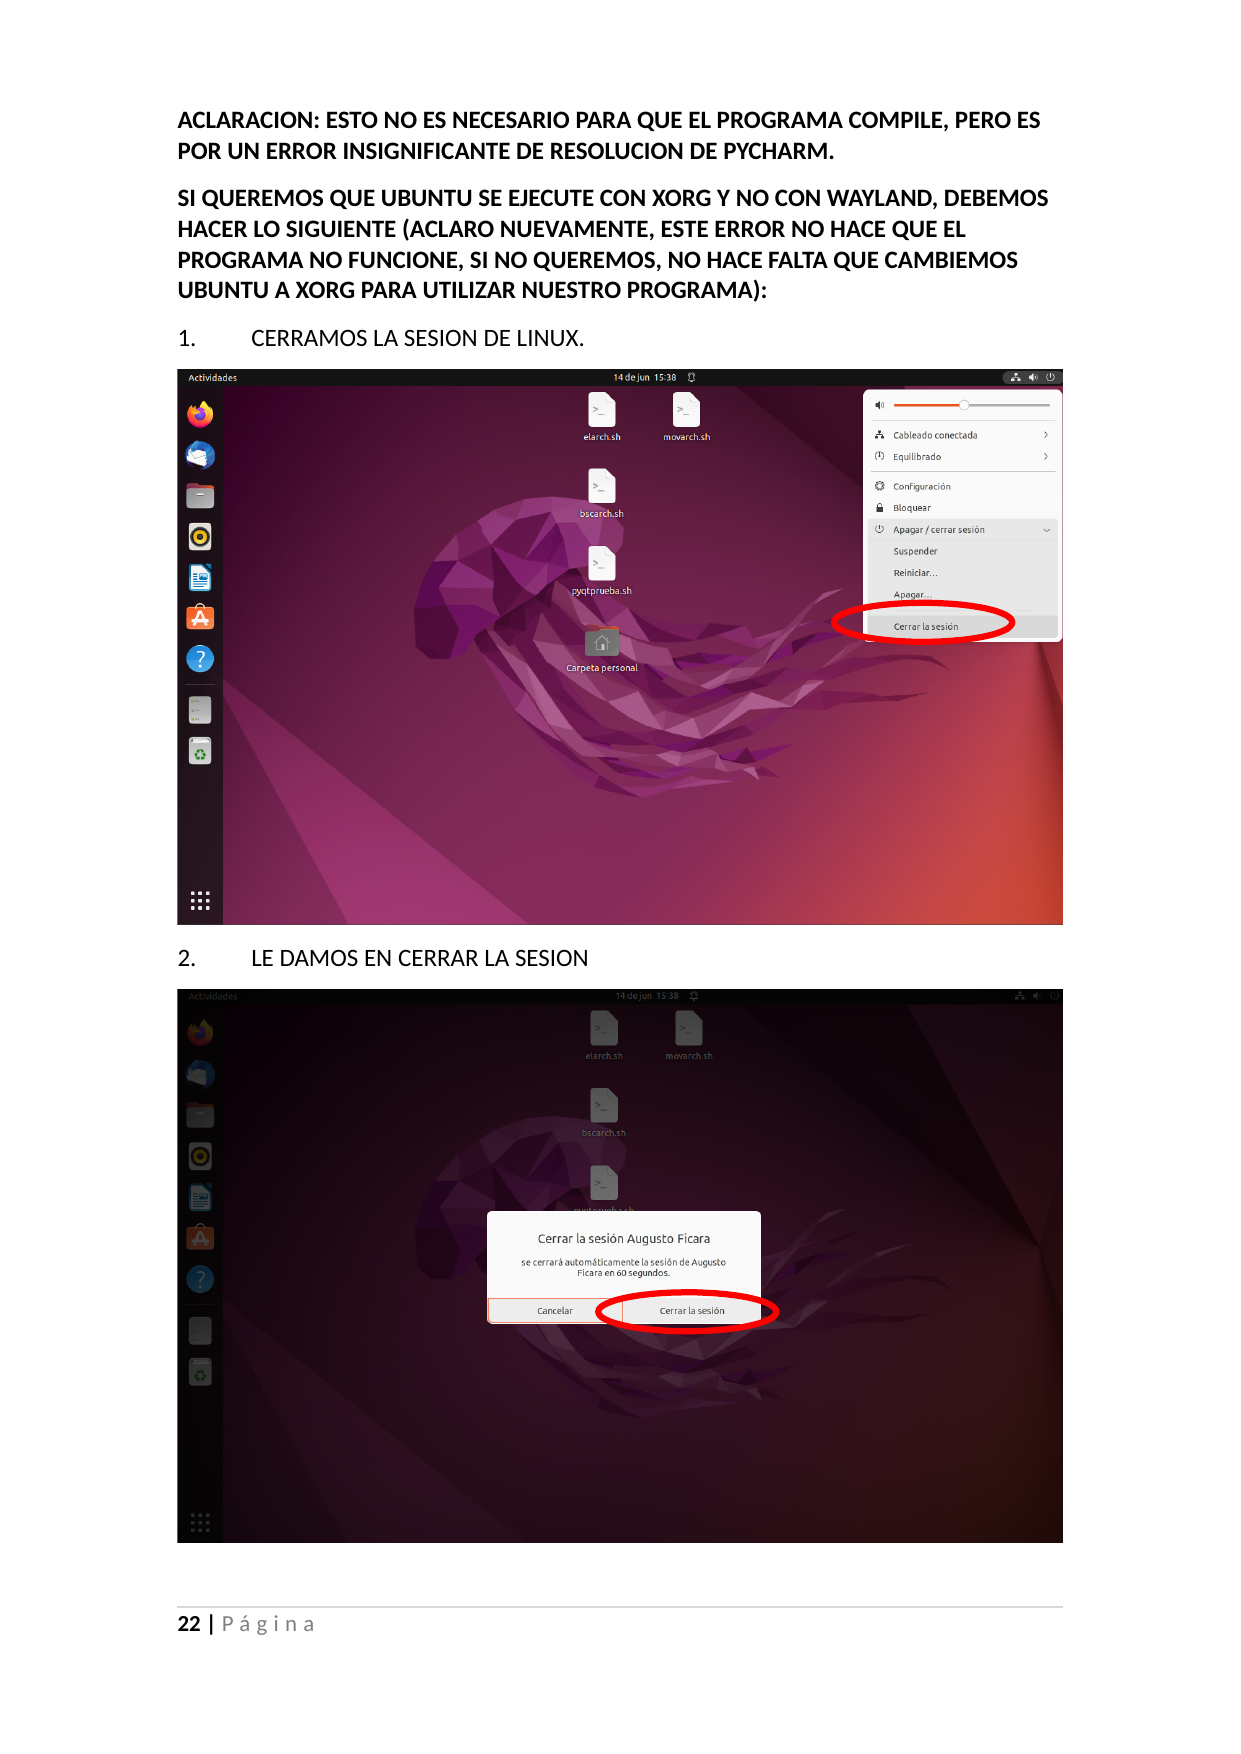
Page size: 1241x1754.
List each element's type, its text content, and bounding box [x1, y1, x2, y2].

list LE DAMOS EN CERRAR LA SESION [177, 942, 1063, 972]
text SI QUEREMOS QUE UBUNTU SE EJECUTE CON XORG Y NO CON WAYLAND, DEBEMOS HACER LO SIGUIENTE (ACLARO NUEVAMENTE, ESTE ERROR NO HACE QUE EL PROGRAMA NO FUNCIONE, SI NO QUEREMOS, NO HACE FALTA QUE CAMBIEMOS UBUNTU A XORG PARA UTILIZAR NUESTRO PROGRAMA): [177, 182, 1063, 305]
list CERRAMOS LA SESION DE LINUX. [177, 322, 1063, 352]
text ACLARACION: ESTO NO ES NECESARIO PARA QUE EL PROGRAMA COMPILE, PERO ES POR UN ERROR INSIGNIFICANTE DE RESOLUCION DE PYCHARM. [177, 104, 1063, 166]
